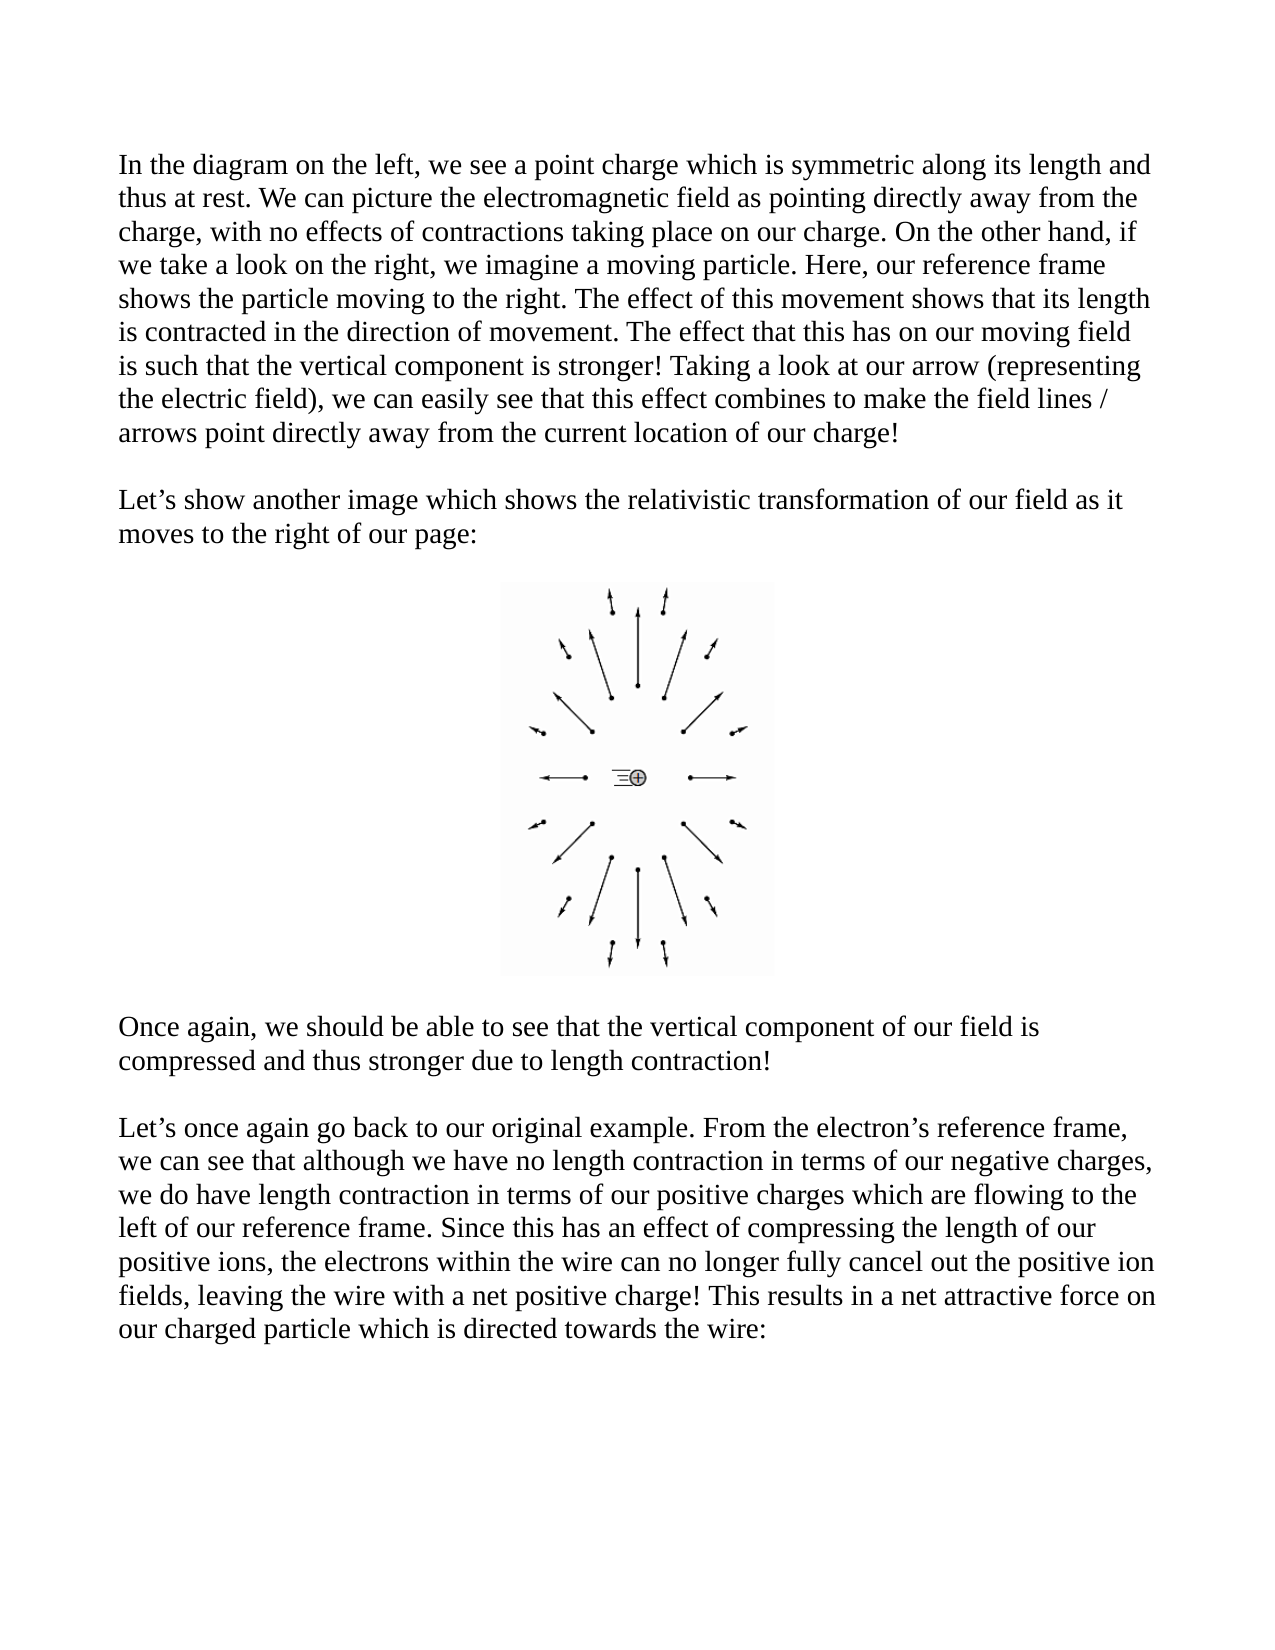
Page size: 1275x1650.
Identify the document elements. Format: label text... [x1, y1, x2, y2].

text In the diagram on the left, we see a point charge which is symmetric along its length and thus at rest. We can picture the electromagnetic field as pointing directly away from the charge, with no effects of contractions taking place on our charge. On the other hand, if we take a look on the right, we imagine a moving particle. Here, our reference frame shows the particle moving to the right. The effect of this movement shows that its length is contracted in the direction of movement. The effect that this has on our moving field is such that the vertical component is stronger! Taking a look at our arrow (representing the electric field), we can easily see that this effect combines to make the field lines / arrows point directly away from the current location of our charge! [118, 147, 1157, 449]
text Let’s once again go back to our original example. From the electron’s reference frame, we can see that although we have no length contraction in terms of our negative charges, we do have length contraction in terms of our positive charges which are flowing to the left of our reference frame. Since this has an effect of compressing the length of our positive ions, the electrons within the wire can no longer fully cancel out the positive ion fields, leaving the wire with a net positive charge! This results in a net attractive force on our charged particle which is directed towards the wire: [118, 1110, 1157, 1345]
text Once again, we should be able to see that the vertical component of our field is compressed and thus stronger due to length contraction! [118, 1009, 1157, 1076]
picture [500, 582, 775, 976]
text Let’s show another image which shows the relativistic transformation of our field as it moves to the right of our page: [118, 482, 1157, 549]
